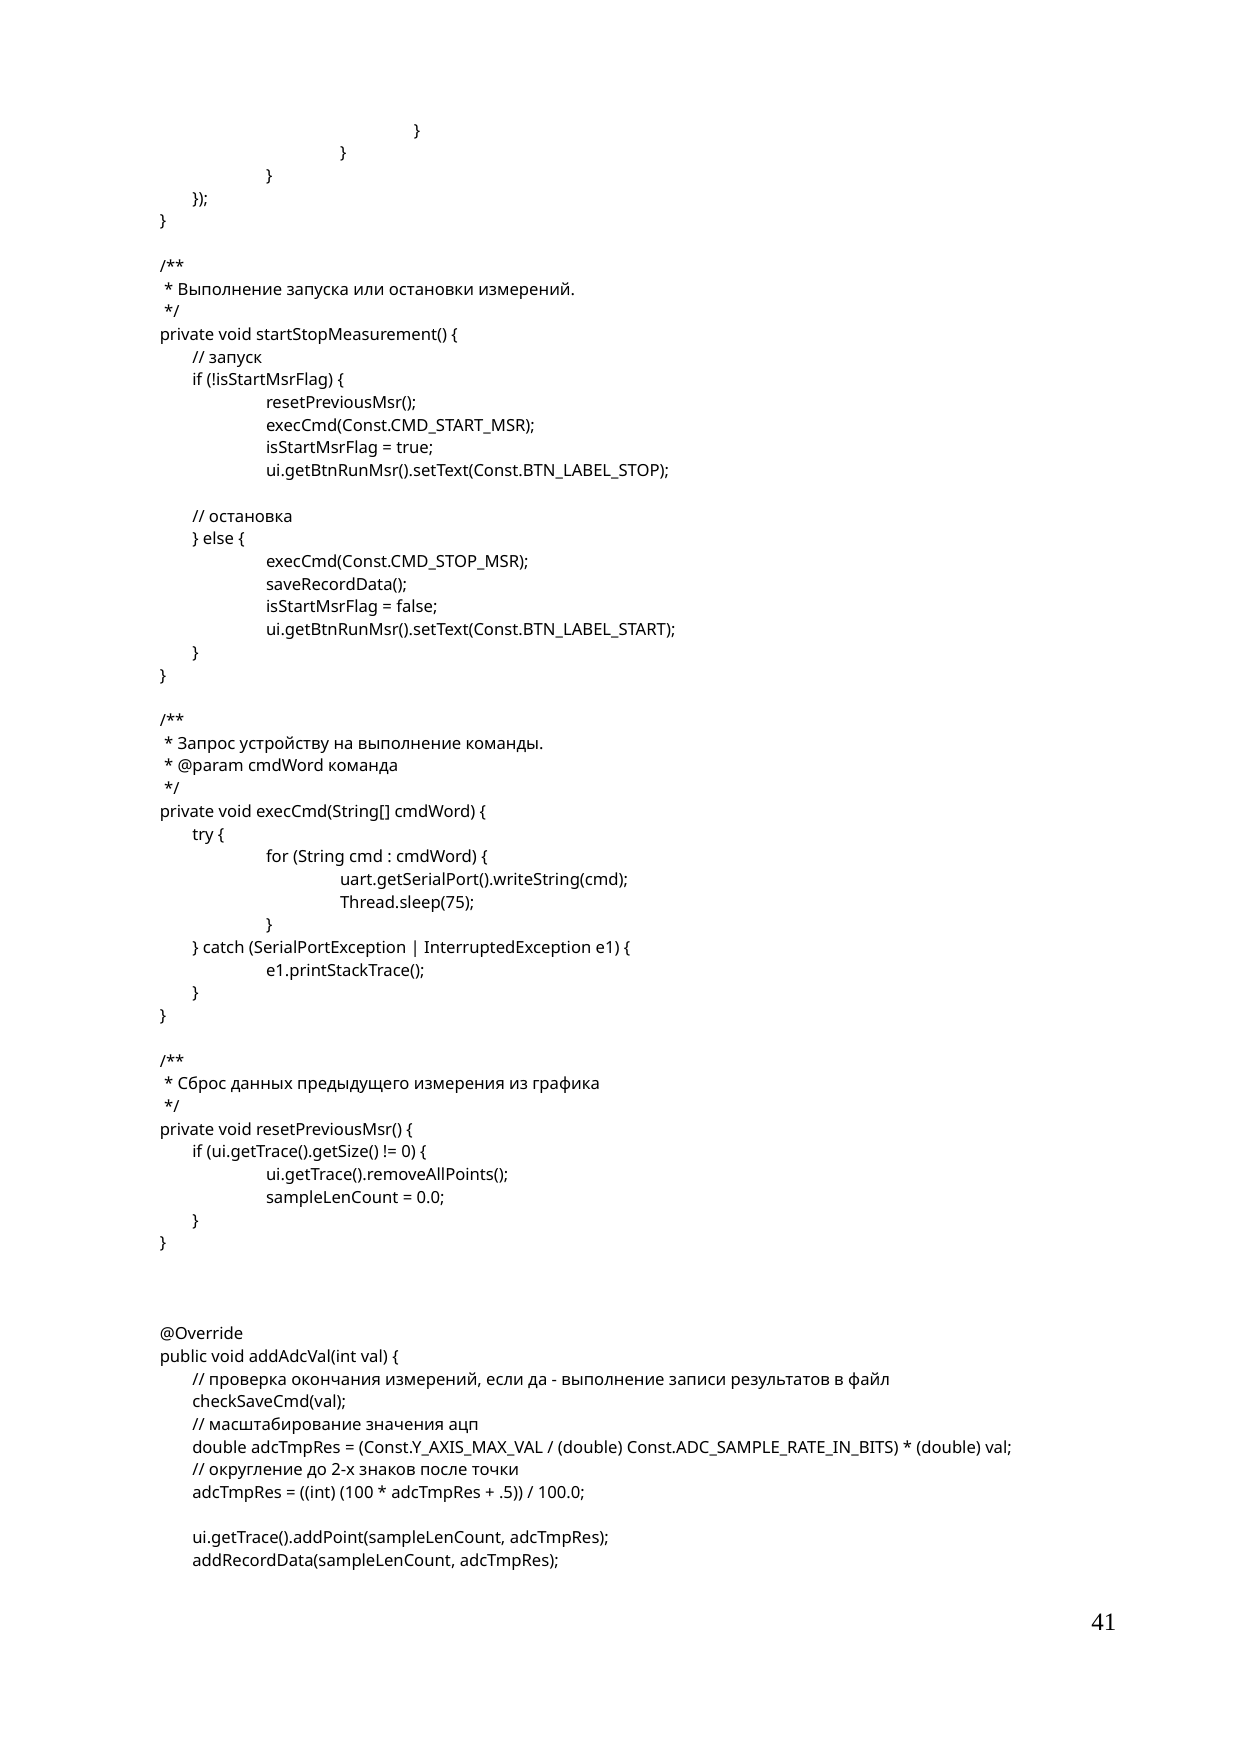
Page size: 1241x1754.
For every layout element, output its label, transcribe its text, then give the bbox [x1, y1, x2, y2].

text */ [118, 300, 1122, 322]
text private void startStopMeasurement() { [118, 322, 1122, 345]
text } [118, 118, 1122, 141]
text for (String cmd : cmdWord) { [118, 845, 1122, 867]
text * Выполнение запуска или остановки измерений. [118, 277, 1122, 300]
text private void resetPreviousMsr() { [118, 1117, 1122, 1140]
text } [118, 1208, 1122, 1231]
text } [118, 1231, 1122, 1253]
text ui.getTrace().addPoint(sampleLenCount, adcTmpRes); [118, 1526, 1122, 1549]
text execCmd(Const.CMD_STOP_MSR); [118, 549, 1122, 572]
text } [118, 1004, 1122, 1026]
text addRecordData(sampleLenCount, adcTmpRes); [118, 1549, 1122, 1571]
text @Override [118, 1322, 1122, 1344]
text public void addAdcVal(int val) { [118, 1344, 1122, 1367]
text } [118, 141, 1122, 163]
text private void execCmd(String[] cmdWord) { [118, 799, 1122, 822]
text saveRecordData(); [118, 572, 1122, 595]
text // масштабирование значения ацп [118, 1412, 1122, 1435]
text adcTmpRes = ((int) (100 * adcTmpRes + .5)) / 100.0; [118, 1481, 1122, 1503]
text ui.getBtnRunMsr().setText(Const.BTN_LABEL_START); [118, 618, 1122, 640]
text /** [118, 254, 1122, 277]
text * Сброс данных предыдущего измерения из графика [118, 1072, 1122, 1094]
text } [118, 663, 1122, 686]
text ui.getBtnRunMsr().setText(Const.BTN_LABEL_STOP); [118, 459, 1122, 481]
text uart.getSerialPort().writeString(cmd); [118, 867, 1122, 890]
text } [118, 913, 1122, 936]
text if (ui.getTrace().getSize() != 0) { [118, 1140, 1122, 1163]
text // округление до 2-х знаков после точки [118, 1458, 1122, 1481]
text double adcTmpRes = (Const.Y_AXIS_MAX_VAL / (double) Const.ADC_SAMPLE_RATE_IN_BITS) * (double) val; [118, 1435, 1122, 1458]
text // запуск [118, 345, 1122, 368]
text */ [118, 1094, 1122, 1117]
text } [118, 163, 1122, 186]
text checkSaveCmd(val); [118, 1390, 1122, 1412]
text ui.getTrace().removeAllPoints(); [118, 1163, 1122, 1185]
text // остановка [118, 504, 1122, 527]
text } else { [118, 527, 1122, 549]
text e1.printStackTrace(); [118, 958, 1122, 981]
text }); [118, 186, 1122, 209]
text * Запрос устройству на выполнение команды. [118, 731, 1122, 754]
text execCmd(Const.CMD_START_MSR); [118, 413, 1122, 436]
text /** [118, 708, 1122, 731]
text // проверка окончания измерений, если да - выполнение записи результатов в файл [118, 1367, 1122, 1390]
text isStartMsrFlag = false; [118, 595, 1122, 618]
text } catch (SerialPortException | InterruptedException e1) { [118, 936, 1122, 958]
text try { [118, 822, 1122, 845]
text } [118, 640, 1122, 663]
text sampleLenCount = 0.0; [118, 1185, 1122, 1208]
text if (!isStartMsrFlag) { [118, 368, 1122, 391]
text /** [118, 1049, 1122, 1072]
text isStartMsrFlag = true; [118, 436, 1122, 459]
text * @param cmdWord команда [118, 754, 1122, 777]
text } [118, 981, 1122, 1004]
text resetPreviousMsr(); [118, 391, 1122, 413]
text */ [118, 777, 1122, 799]
text Thread.sleep(75); [118, 890, 1122, 913]
text } [118, 209, 1122, 232]
